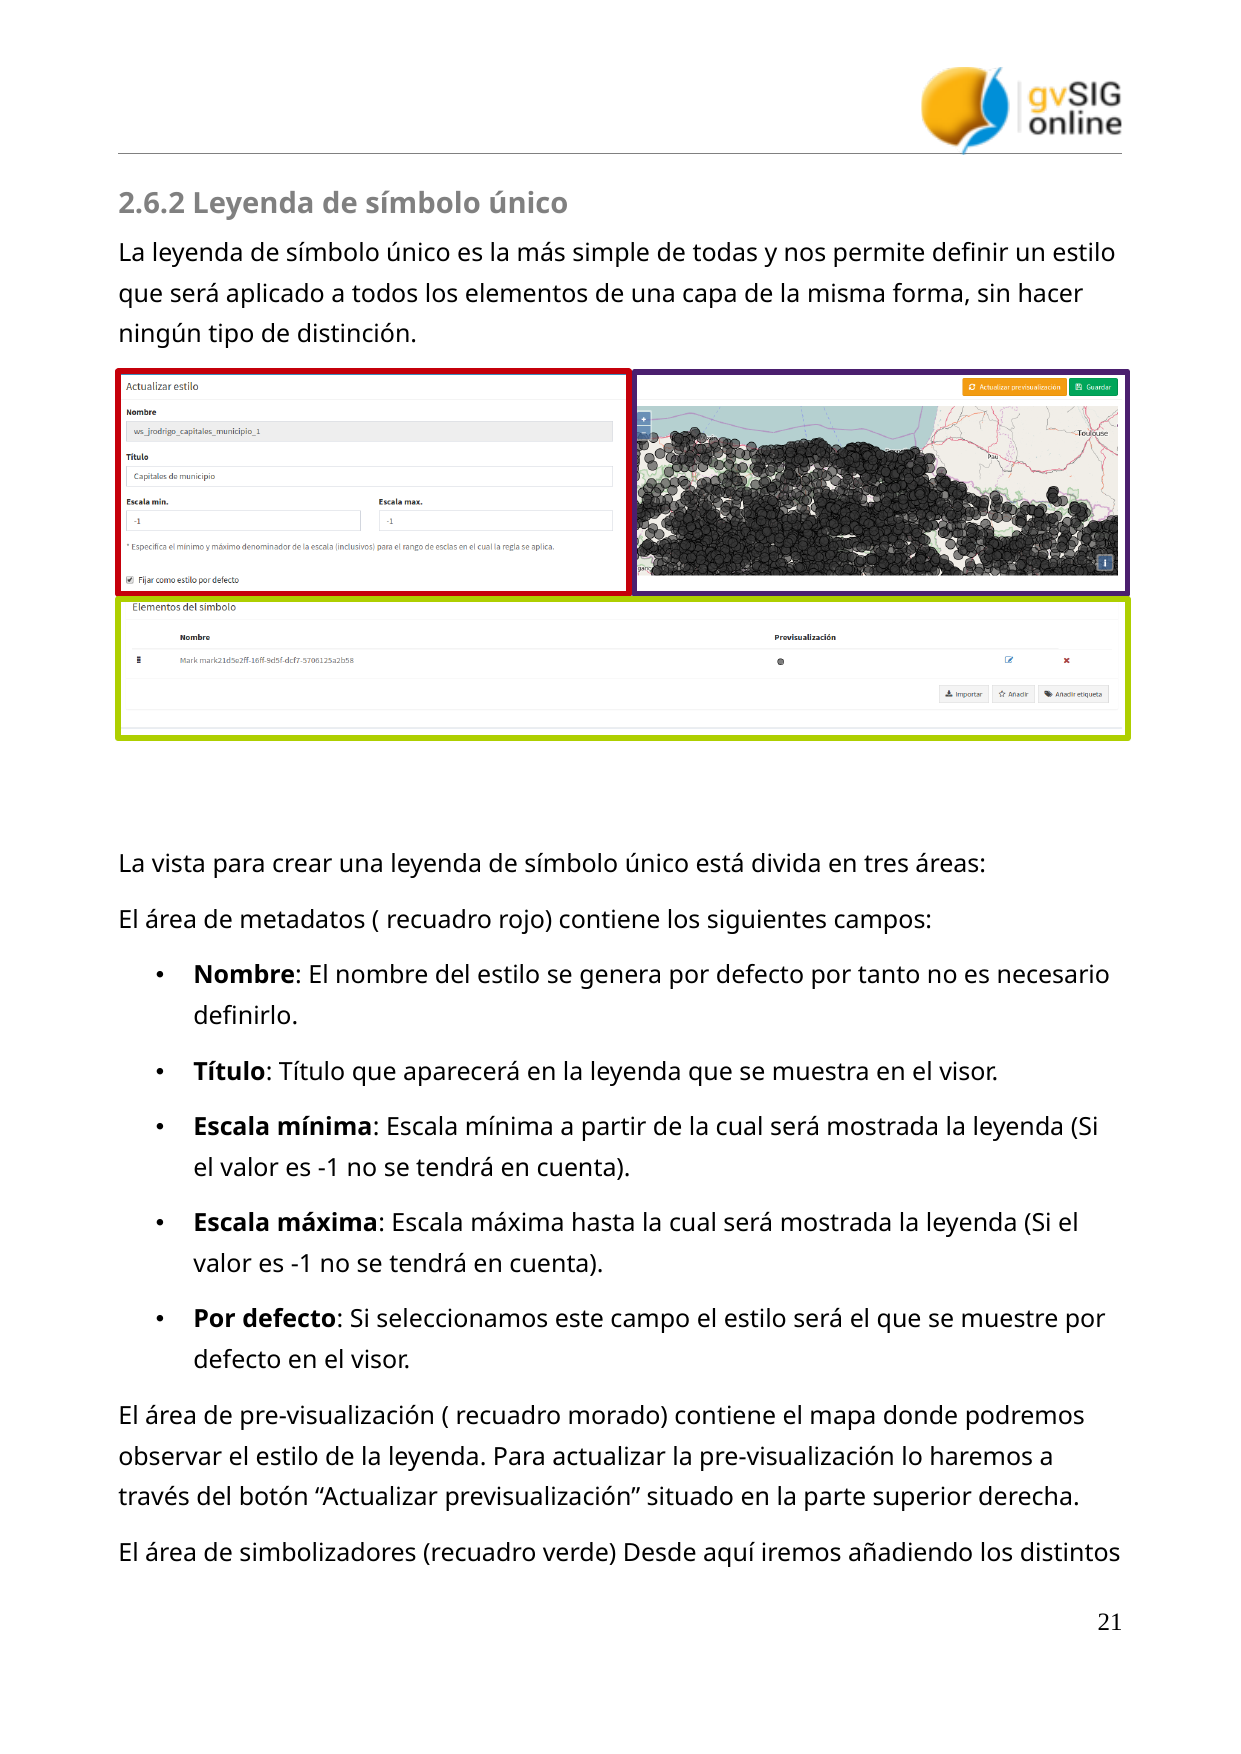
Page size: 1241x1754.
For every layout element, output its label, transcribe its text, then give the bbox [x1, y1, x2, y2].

list Escala mínima: Escala mínima a partir de la cual será mostrada la leyenda (Si el valor es -1 no se tendrá en cuenta). [156, 1109, 1122, 1183]
list Título: Título que aparecerá en la leyenda que se muestra en el visor. [156, 1053, 1122, 1087]
text El área de pre-visualización ( recuadro morado) contiene el mapa donde podremos observar el estilo de la leyenda. Para actualizar la pre-visualización lo haremos a través del botón “Actualizar previsualización” situado en la parte superior derecha. [118, 1397, 1122, 1513]
list Nombre: El nombre del estilo se genera por defecto por tanto no es necesario definirlo. [156, 957, 1122, 1032]
picture [637, 375, 1123, 591]
list Escala máxima: Escala máxima hasta la cual será mostrada la leyenda (Si el valor es -1 no se tendrá en cuenta). [156, 1205, 1122, 1280]
list Por defecto: Si seleccionamos este campo el estilo será el que se muestre por defecto en el visor. [156, 1301, 1122, 1376]
picture [121, 374, 626, 591]
picture [121, 602, 1123, 729]
text La leyenda de símbolo único es la más simple de todas y nos permite definir un estilo que será aplicado a todos los elementos de una capa de la misma forma, sin hacer ningún tipo de distinción. [118, 234, 1122, 350]
text La vista para crear una leyenda de símbolo único está divida en tres áreas: [118, 846, 1122, 880]
picture [921, 67, 1122, 155]
text El área de simbolizadores (recuadro verde) Desde aquí iremos añadiendo los distintos [118, 1534, 1122, 1568]
text El área de metadatos ( recuadro rojo) contiene los siguientes campos: [118, 902, 1122, 936]
subtitle 2.6.2 Leyenda de símbolo único [118, 182, 1122, 222]
